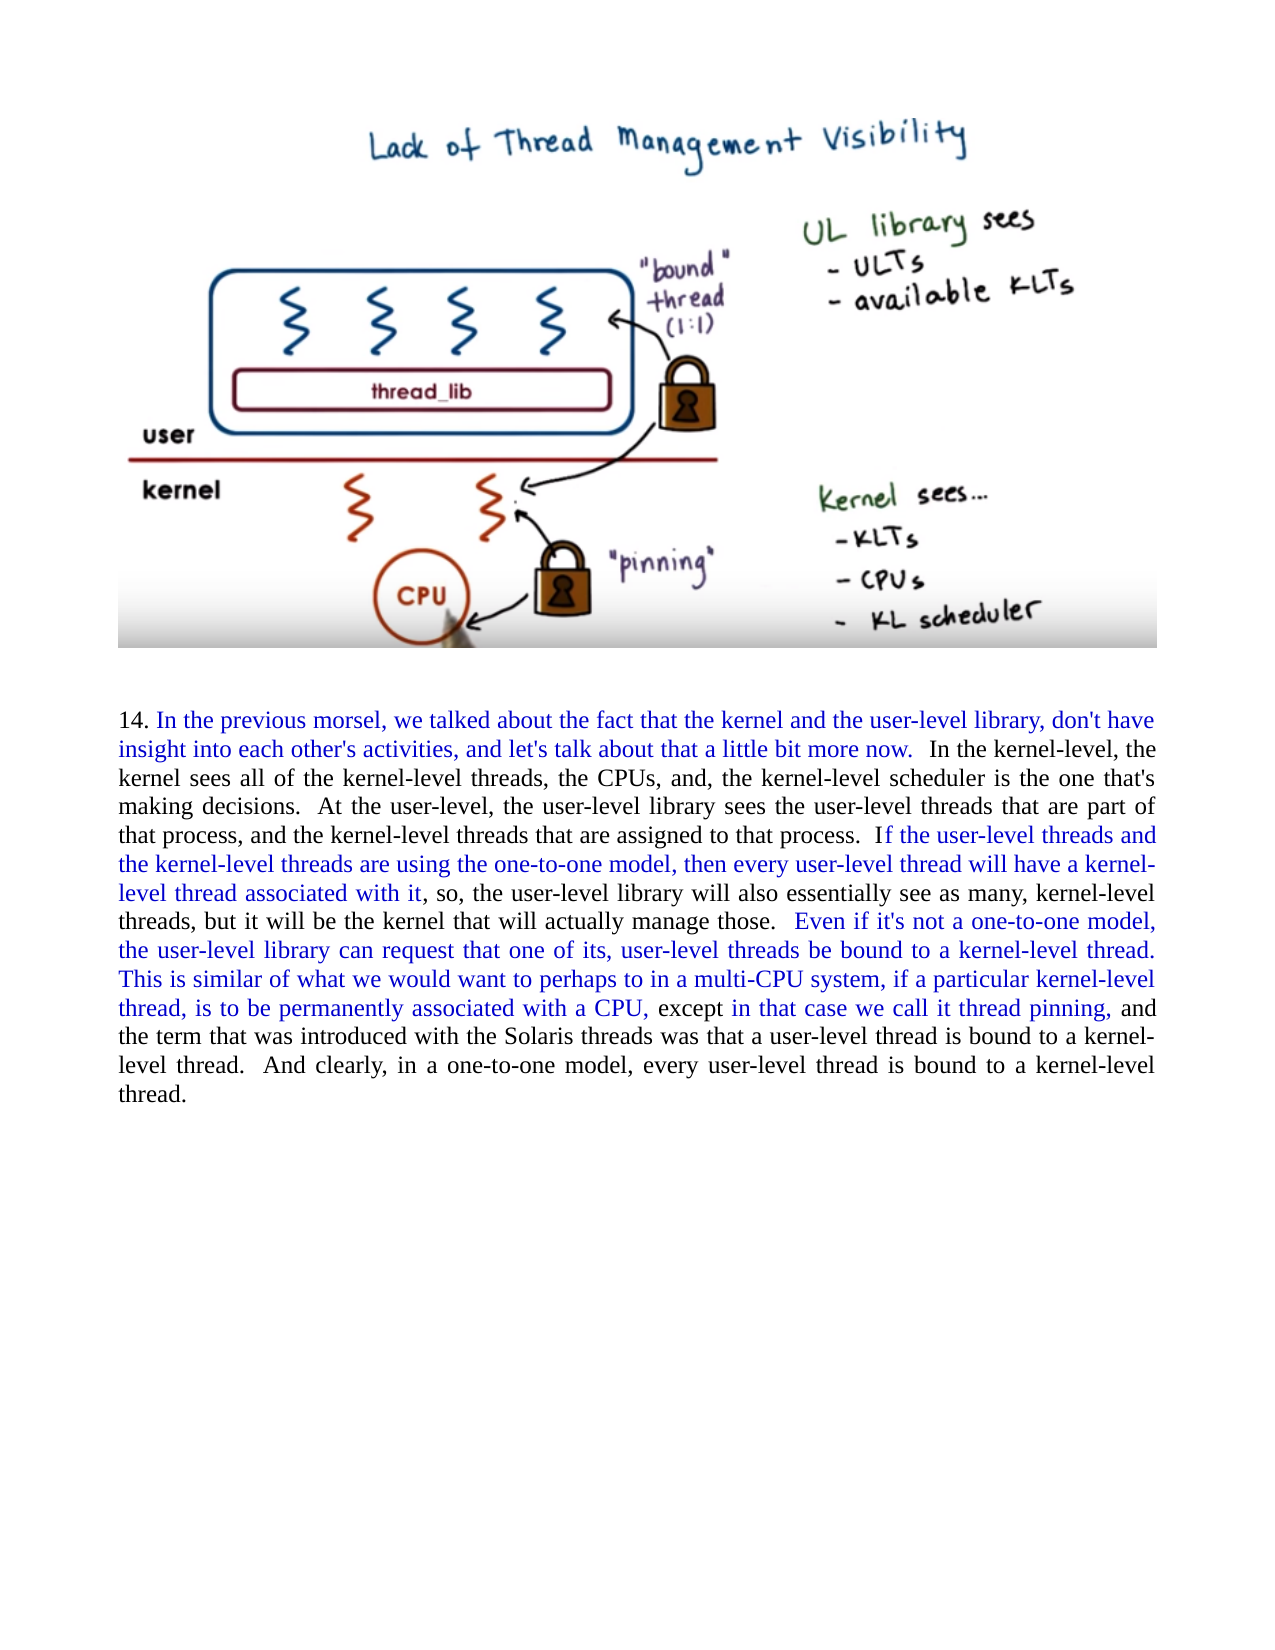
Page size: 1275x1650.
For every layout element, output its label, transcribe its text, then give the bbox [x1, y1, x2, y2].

text 14. In the previous morsel, we talked about the fact that the kernel and the user-level library, don't have insight into each other's activities, and let's talk about that a little bit more now. In the kernel-level, the kernel sees all of the kernel-level threads, the CPUs, and, the kernel-level scheduler is the one that's making decisions. At the user-level, the user-level library sees the user-level threads that are part of that process, and the kernel-level threads that are assigned to that process. If the user-level threads and the kernel-level threads are using the one-to-one model, then every user-level thread will have a kernel-level thread associated with it, so, the user-level library will also essentially see as many, kernel-level threads, but it will be the kernel that will actually manage those. Even if it's not a one-to-one model, the user-level library can request that one of its, user-level threads be bound to a kernel-level thread. This is similar of what we would want to perhaps to in a multi-CPU system, if a particular kernel-level thread, is to be permanently associated with a CPU, except in that case we call it thread pinning, and the term that was introduced with the Solaris threads was that a user-level thread is bound to a kernel-level thread. And clearly, in a one-to-one model, every user-level thread is bound to a kernel-level thread. [118, 705, 1157, 1108]
picture [118, 118, 1157, 648]
